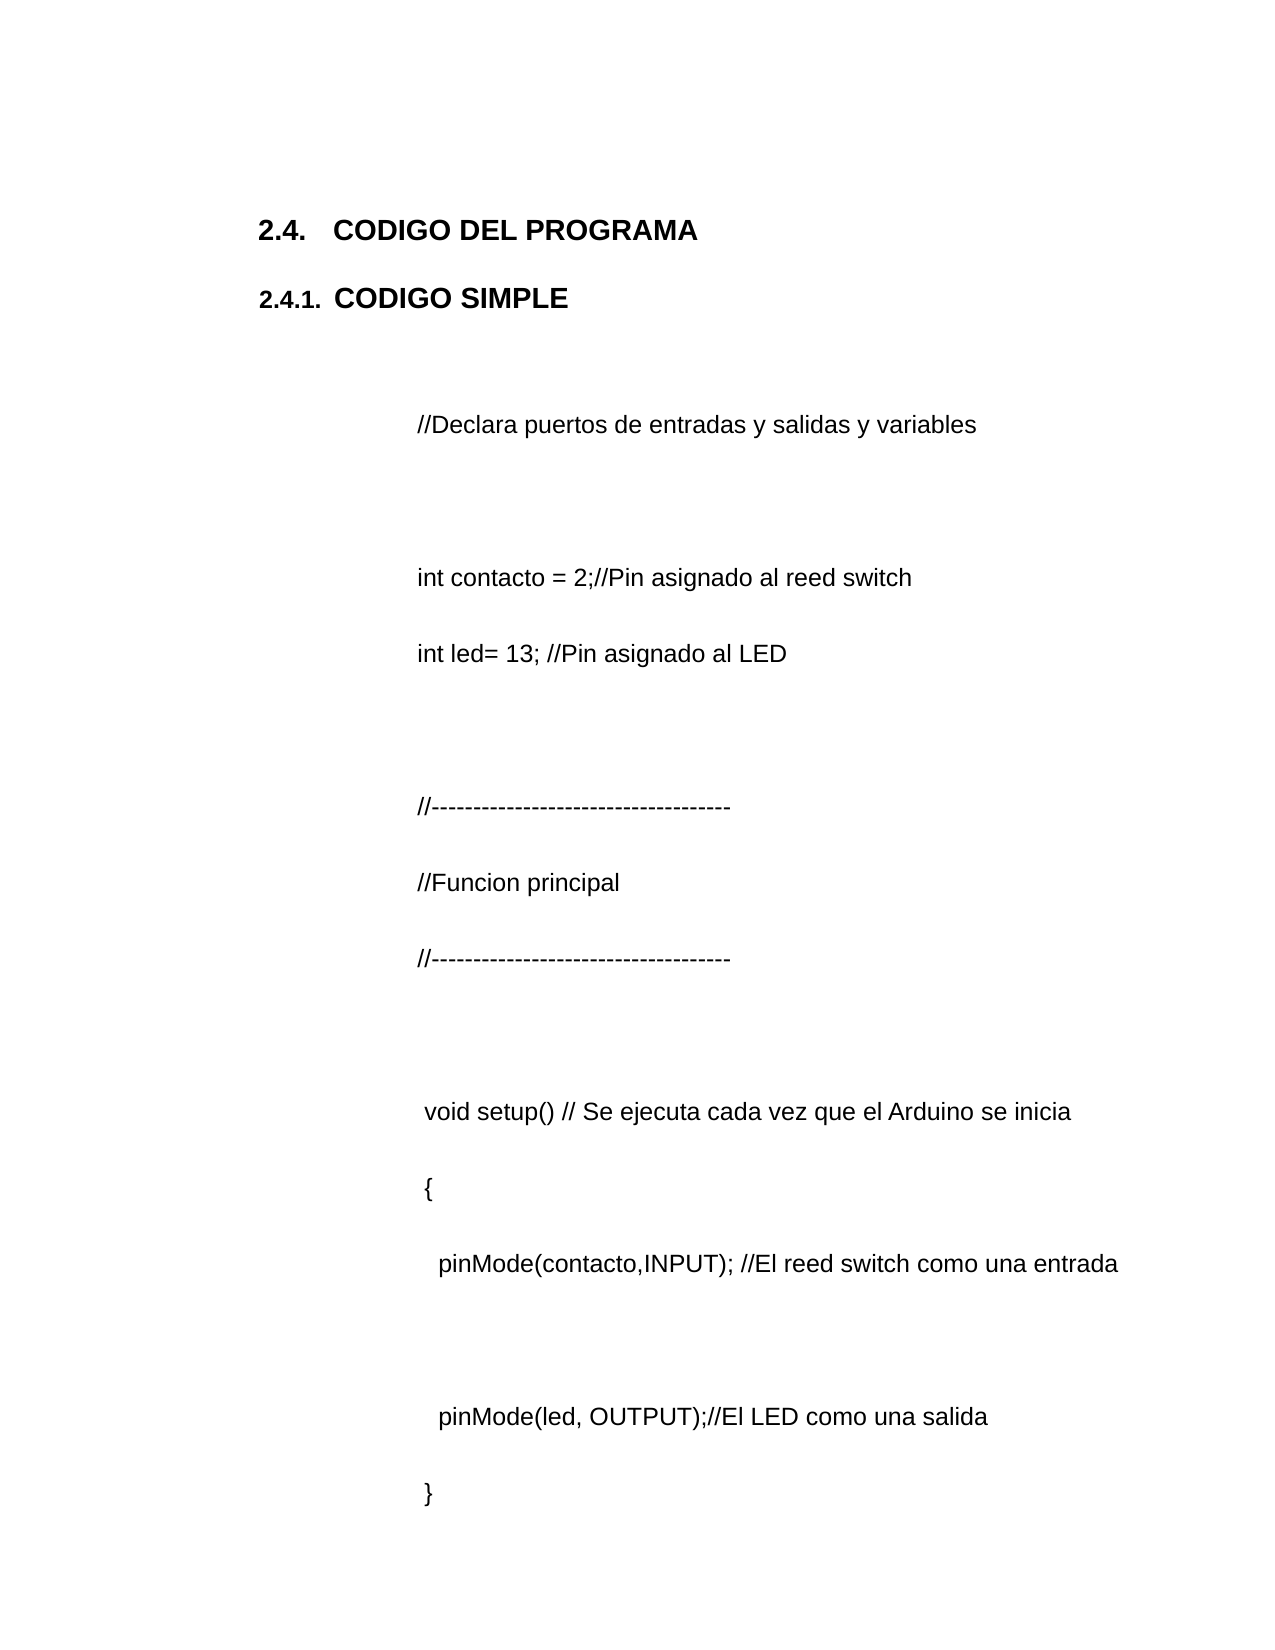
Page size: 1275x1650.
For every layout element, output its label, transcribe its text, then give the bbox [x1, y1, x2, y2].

list void setup() // Se ejecuta cada vez que el Arduino se inicia [119, 1097, 1203, 1125]
list int contacto = 2;//Pin asignado al reed switch [119, 563, 1203, 592]
list CODIGO SIMPLE [259, 281, 1158, 314]
list //------------------------------------ [119, 792, 1203, 820]
list int led= 13; //Pin asignado al LED [119, 639, 1203, 668]
list pinMode(led, OUTPUT);//El LED como una salida [119, 1402, 1203, 1430]
list //------------------------------------ [119, 944, 1203, 973]
list { [119, 1173, 1203, 1202]
list CODIGO DEL PROGRAMA [258, 213, 1158, 247]
list } [119, 1478, 1203, 1507]
list //Declara puertos de entradas y salidas y variables [119, 410, 1203, 439]
list pinMode(contacto,INPUT); //El reed switch como una entrada [119, 1249, 1203, 1278]
list //Funcion principal [119, 868, 1203, 897]
